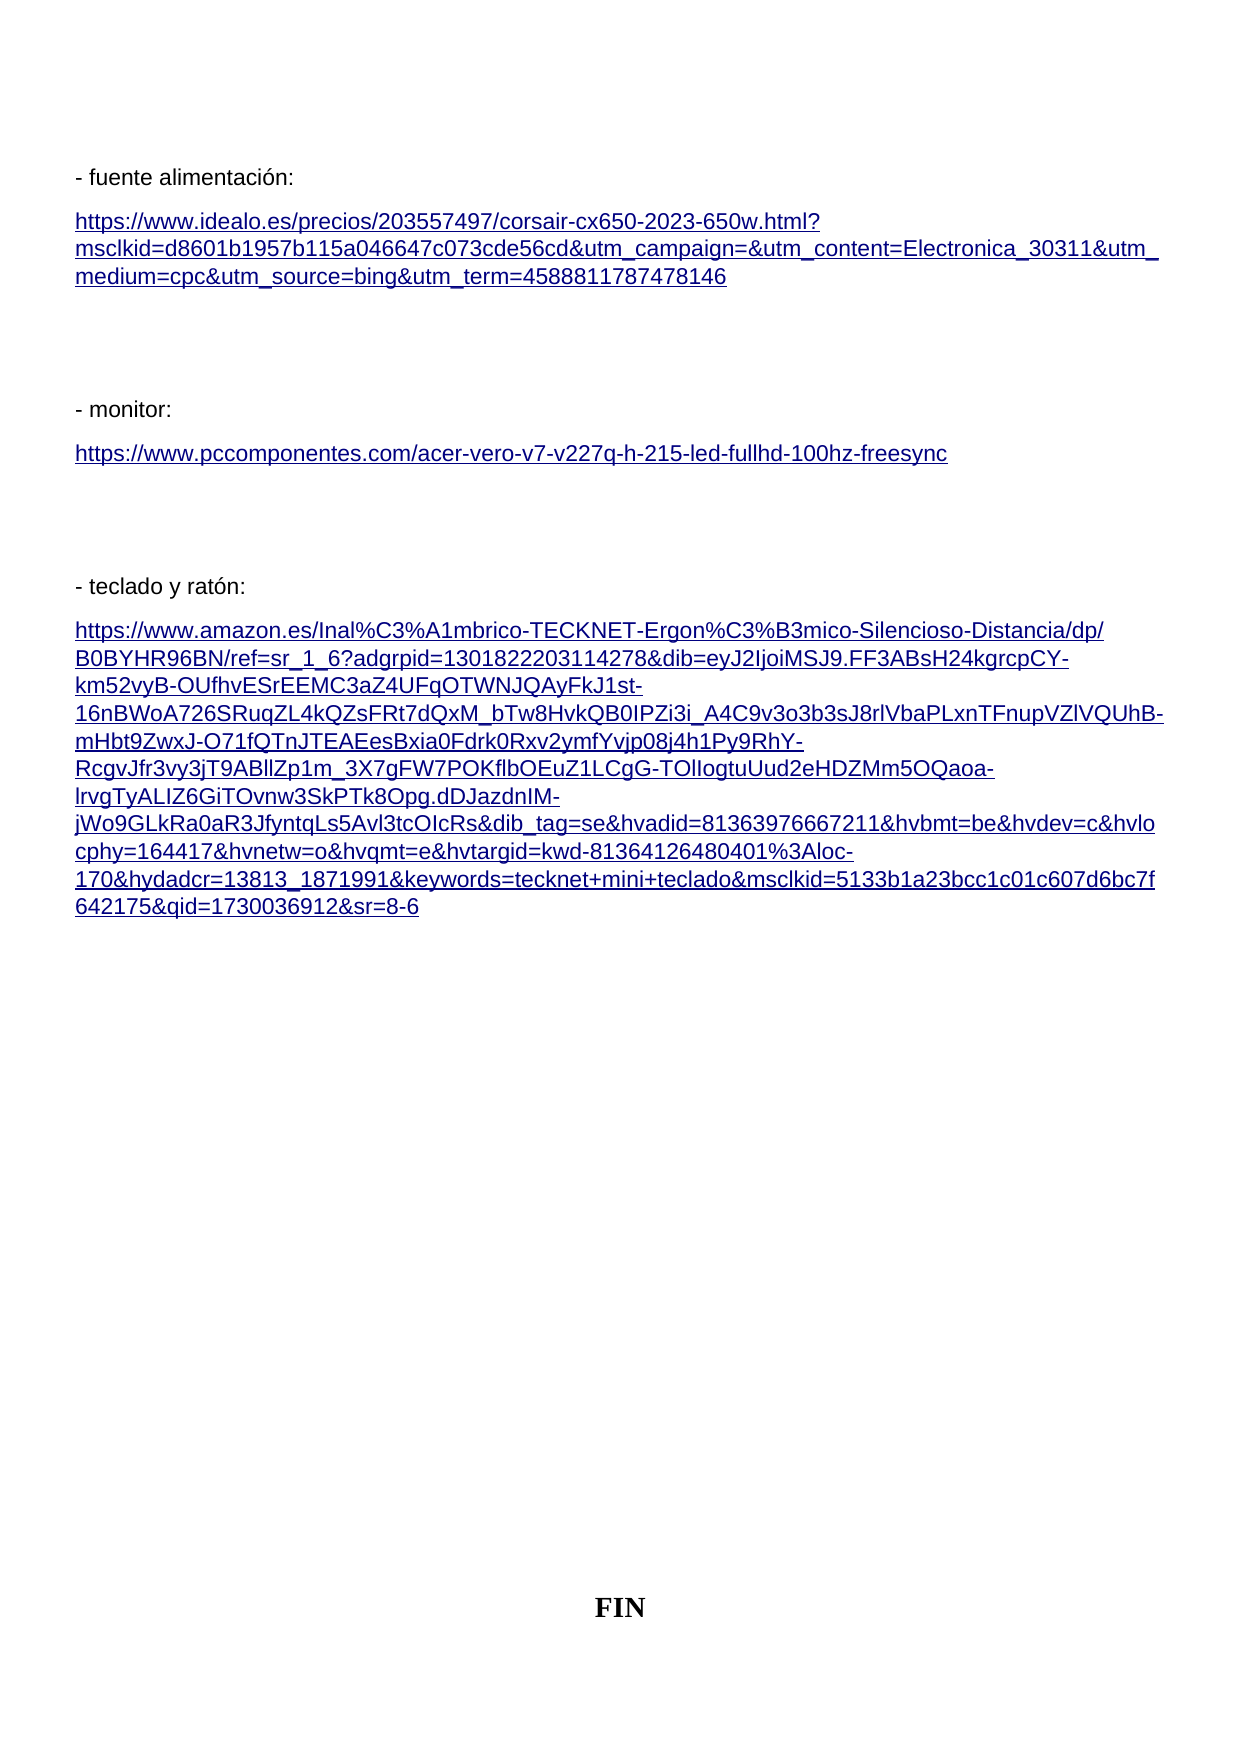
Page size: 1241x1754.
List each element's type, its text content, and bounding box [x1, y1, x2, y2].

text - teclado y ratón: [75, 573, 1165, 599]
text - fuente alimentación: [75, 163, 1165, 190]
text https://www.pccomponentes.com/acer-vero-v7-v227q-h-215-led-fullhd-100hz-freesync [75, 440, 1165, 466]
text https://www.amazon.es/Inal%C3%A1mbrico-TECKNET-Ergon%C3%B3mico-Silencioso-Distancia/dp/B0BYHR96BN/ref=sr_1_6?adgrpid=1301822203114278&dib=eyJ2IjoiMSJ9.FF3ABsH24kgrcpCY-km52vyB-OUfhvESrEEMC3aZ4UFqOTWNJQAyFkJ1st-16nBWoA726SRuqZL4kQZsFRt7dQxM_bTw8HvkQB0IPZi3i_A4C9v3o3b3sJ8rlVbaPLxnTFnupVZlVQUhB-mHbt9ZwxJ-O71fQTnJTEAEesBxia0Fdrk0Rxv2ymfYvjp08j4h1Py9RhY-RcgvJfr3vy3jT9ABllZp1m_3X7gFW7POKflbOEuZ1LCgG-TOlIogtuUud2eHDZMm5OQaoa-lrvgTyALIZ6GiTOvnw3SkPTk8Opg.dDJazdnIM-jWo9GLkRa0aR3JfyntqLs5Avl3tcOIcRs&dib_tag=se&hvadid=81363976667211&hvbmt=be&hvdev=c&hvlocphy=164417&hvnetw=o&hvqmt=e&hvtargid=kwd-81364126480401%3Aloc-170&hydadcr=13813_1871991&keywords=tecknet+mini+teclado&msclkid=5133b1a23bcc1c01c607d6bc7f642175&qid=1730036912&sr=8-6 [75, 617, 1165, 919]
text https://www.idealo.es/precios/203557497/corsair-cx650-2023-650w.html?msclkid=d8601b1957b115a046647c073cde56cd&utm_campaign=&utm_content=Electronica_30311&utm_medium=cpc&utm_source=bing&utm_term=4588811787478146 [75, 208, 1165, 289]
text - monitor: [75, 396, 1165, 422]
subtitle FIN [75, 1591, 1165, 1624]
